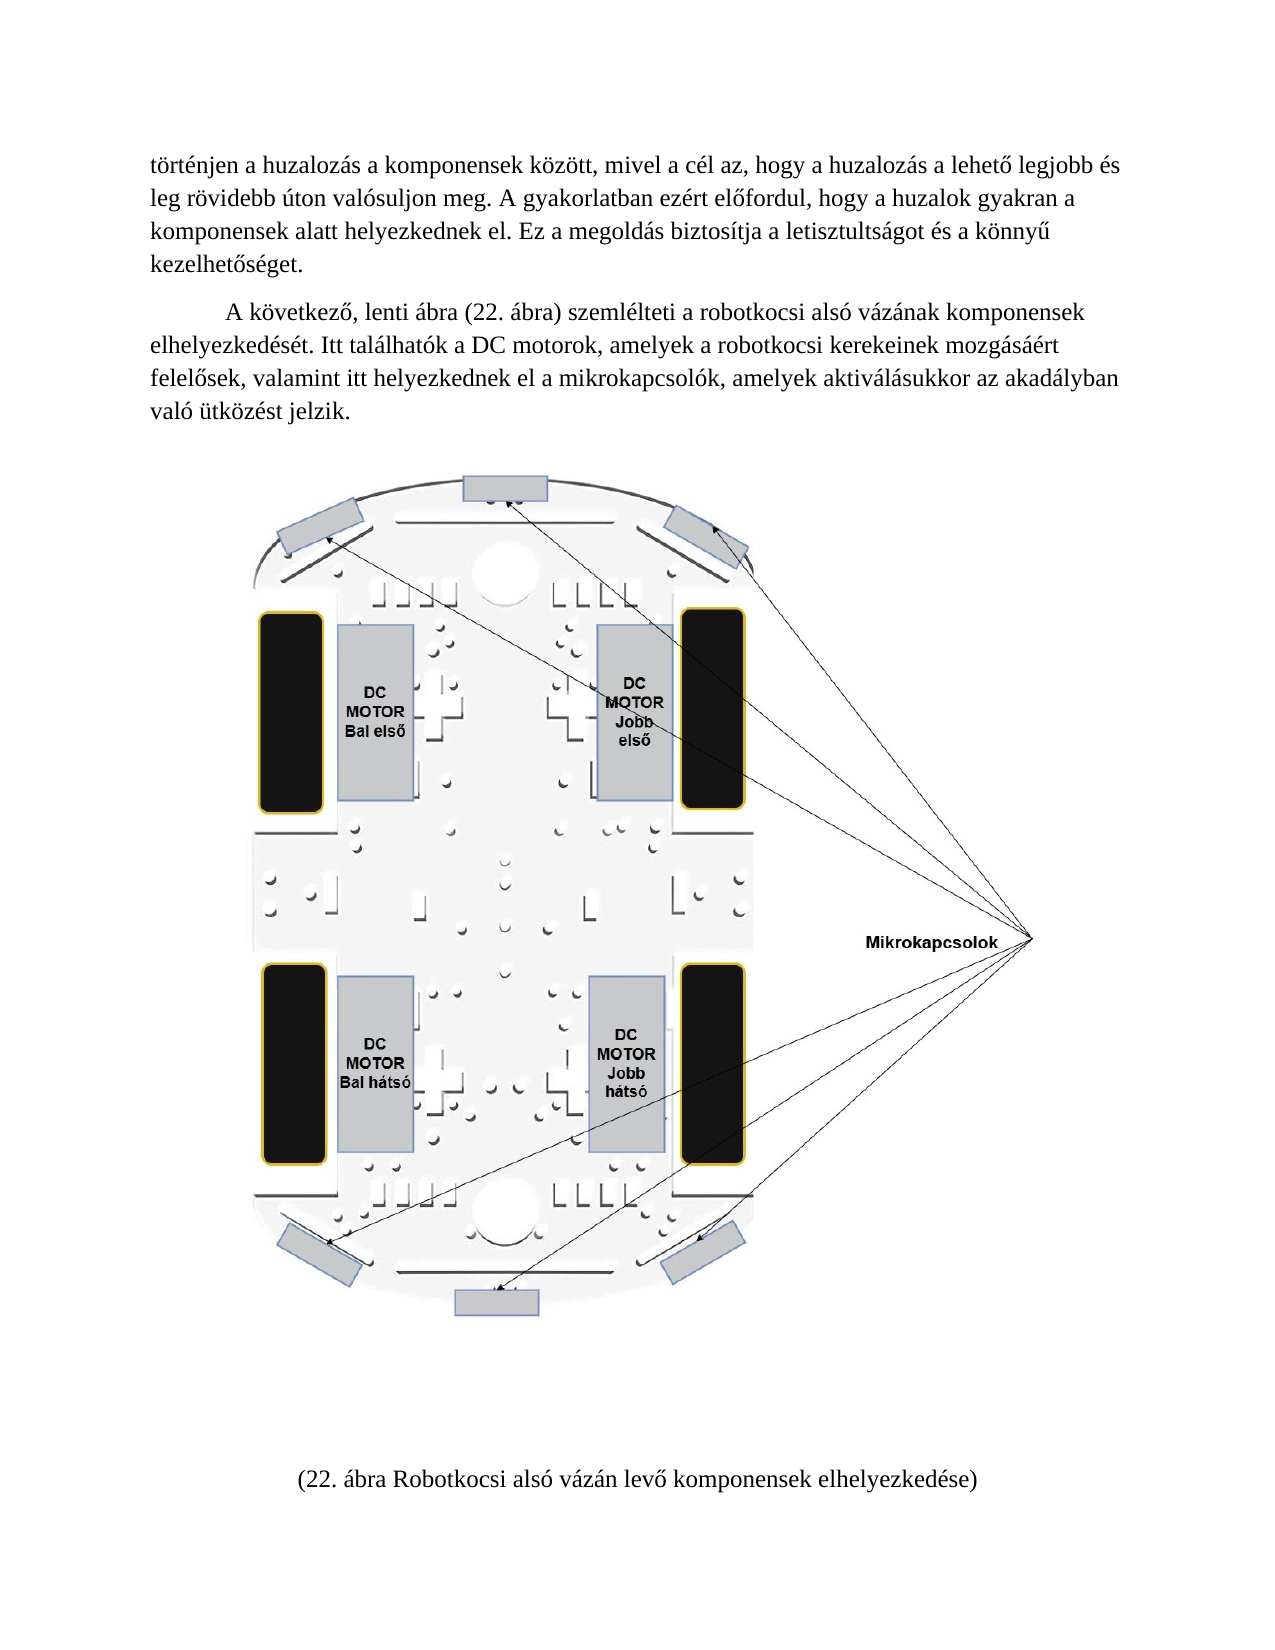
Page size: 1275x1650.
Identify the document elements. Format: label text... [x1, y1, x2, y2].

text (22. ábra Robotkocsi alsó vázán levő komponensek elhelyezkedése) [150, 1464, 1125, 1493]
picture [230, 471, 1061, 1352]
text történjen a huzalozás a komponensek között, mivel a cél az, hogy a huzalozás a lehető legjobb és leg rövidebb úton valósuljon meg. A gyakorlatban ezért előfordul, hogy a huzalok gyakran a komponensek alatt helyezkednek el. Ez a megoldás biztosítja a letisztultságot és a könnyű kezelhetőséget. [150, 150, 1125, 278]
text A következő, lenti ábra (22. ábra) szemlélteti a robotkocsi alsó vázának komponensek elhelyezkedését. Itt találhatók a DC motorok, amelyek a robotkocsi kerekeinek mozgásáért felelősek, valamint itt helyezkednek el a mikrokapcsolók, amelyek aktiválásukkor az akadályban való ütközést jelzik. [150, 297, 1125, 424]
